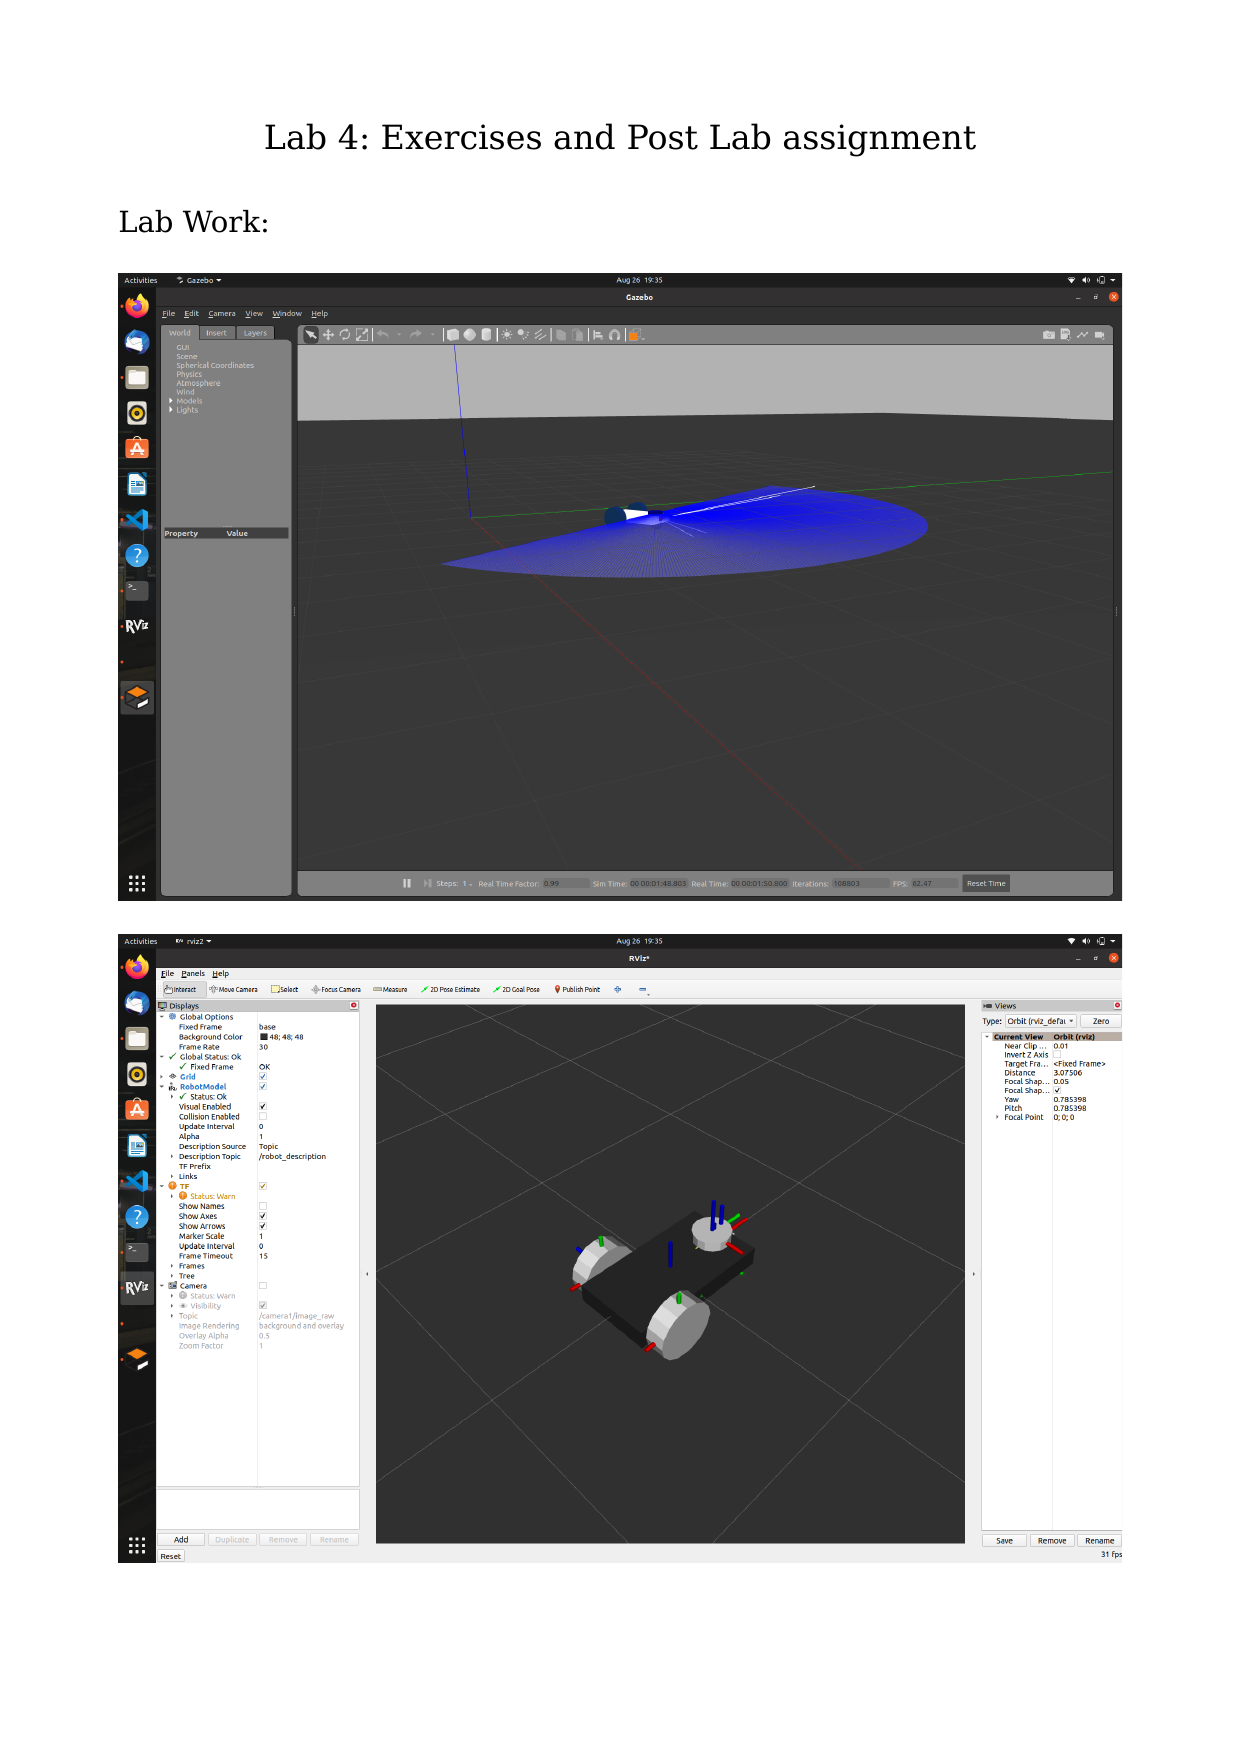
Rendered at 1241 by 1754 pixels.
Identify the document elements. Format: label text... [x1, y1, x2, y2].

picture [118, 934, 1123, 1563]
picture [118, 273, 1123, 901]
text Lab 4: Exercises and Post Lab assignment [118, 118, 1122, 157]
text Lab Work: [118, 206, 1122, 239]
